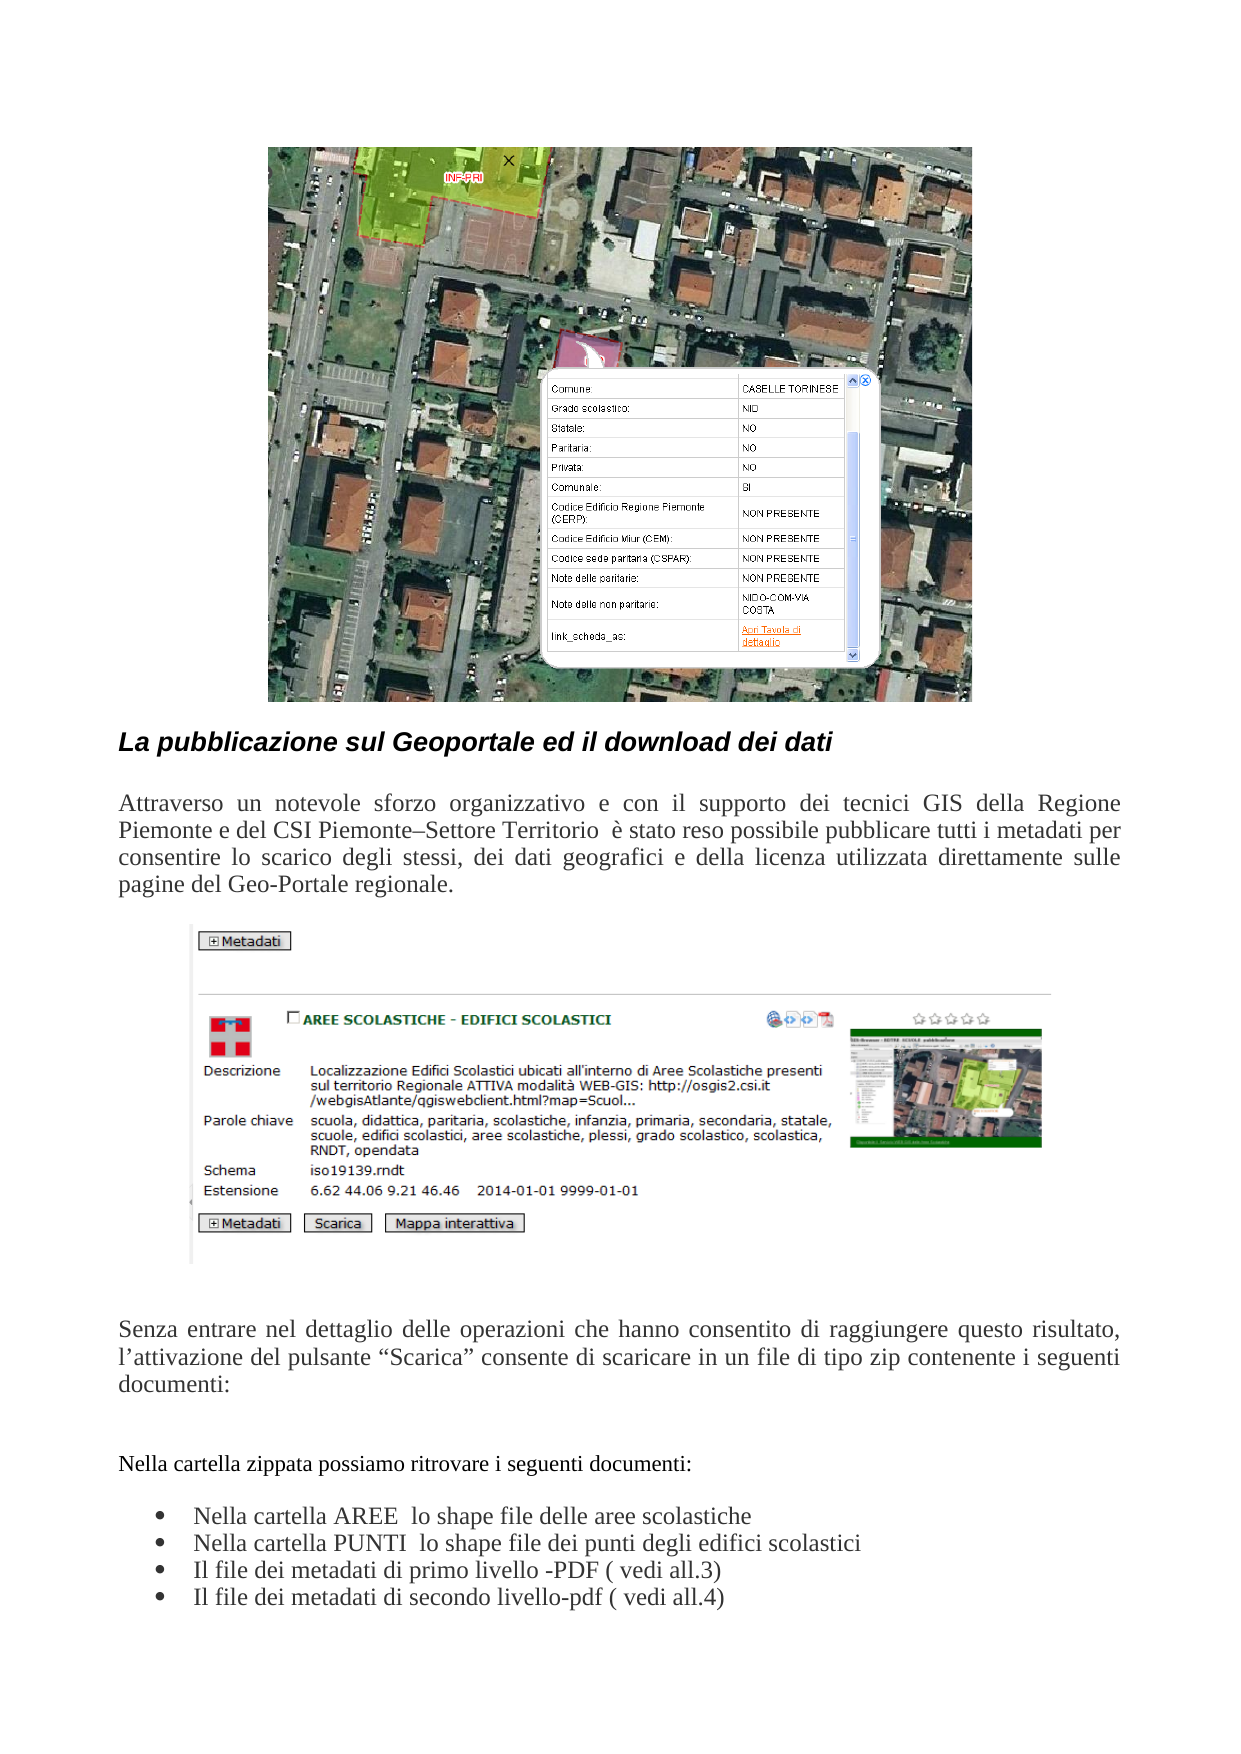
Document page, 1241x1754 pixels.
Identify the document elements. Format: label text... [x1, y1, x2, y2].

list Il file dei metadati di secondo livello-pdf ( vedi all.4) [156, 1584, 1122, 1611]
text Nella cartella zippata possiamo ritrovare i seguenti documenti: [118, 1450, 1122, 1477]
list Nella cartella AREE lo shape file delle aree scolastiche [156, 1503, 1122, 1530]
picture [189, 924, 1052, 1264]
picture [268, 147, 973, 702]
text Attraverso un notevole sforzo organizzativo e con il supporto dei tecnici GIS della Regione Piemonte e del CSI Piemonte–Settore Territorio è stato reso possibile pubblicare tutti i metadati per consentire lo scarico degli stessi, dei dati geografici e della licenza utilizzata direttamente sulle pagine del Geo-Portale regionale. [118, 790, 1122, 898]
subtitle La pubblicazione sul Geoportale ed il download dei dati [118, 726, 1122, 757]
list Il file dei metadati di primo livello -PDF ( vedi all.3) [156, 1557, 1122, 1584]
text Senza entrare nel dettaglio delle operazioni che hanno consentito di raggiungere questo risultato, l’attivazione del pulsante “Scarica” consente di scaricare in un file di tipo zip contenente i seguenti documenti: [118, 1316, 1122, 1397]
list Nella cartella PUNTI lo shape file dei punti degli edifici scolastici [156, 1530, 1122, 1557]
